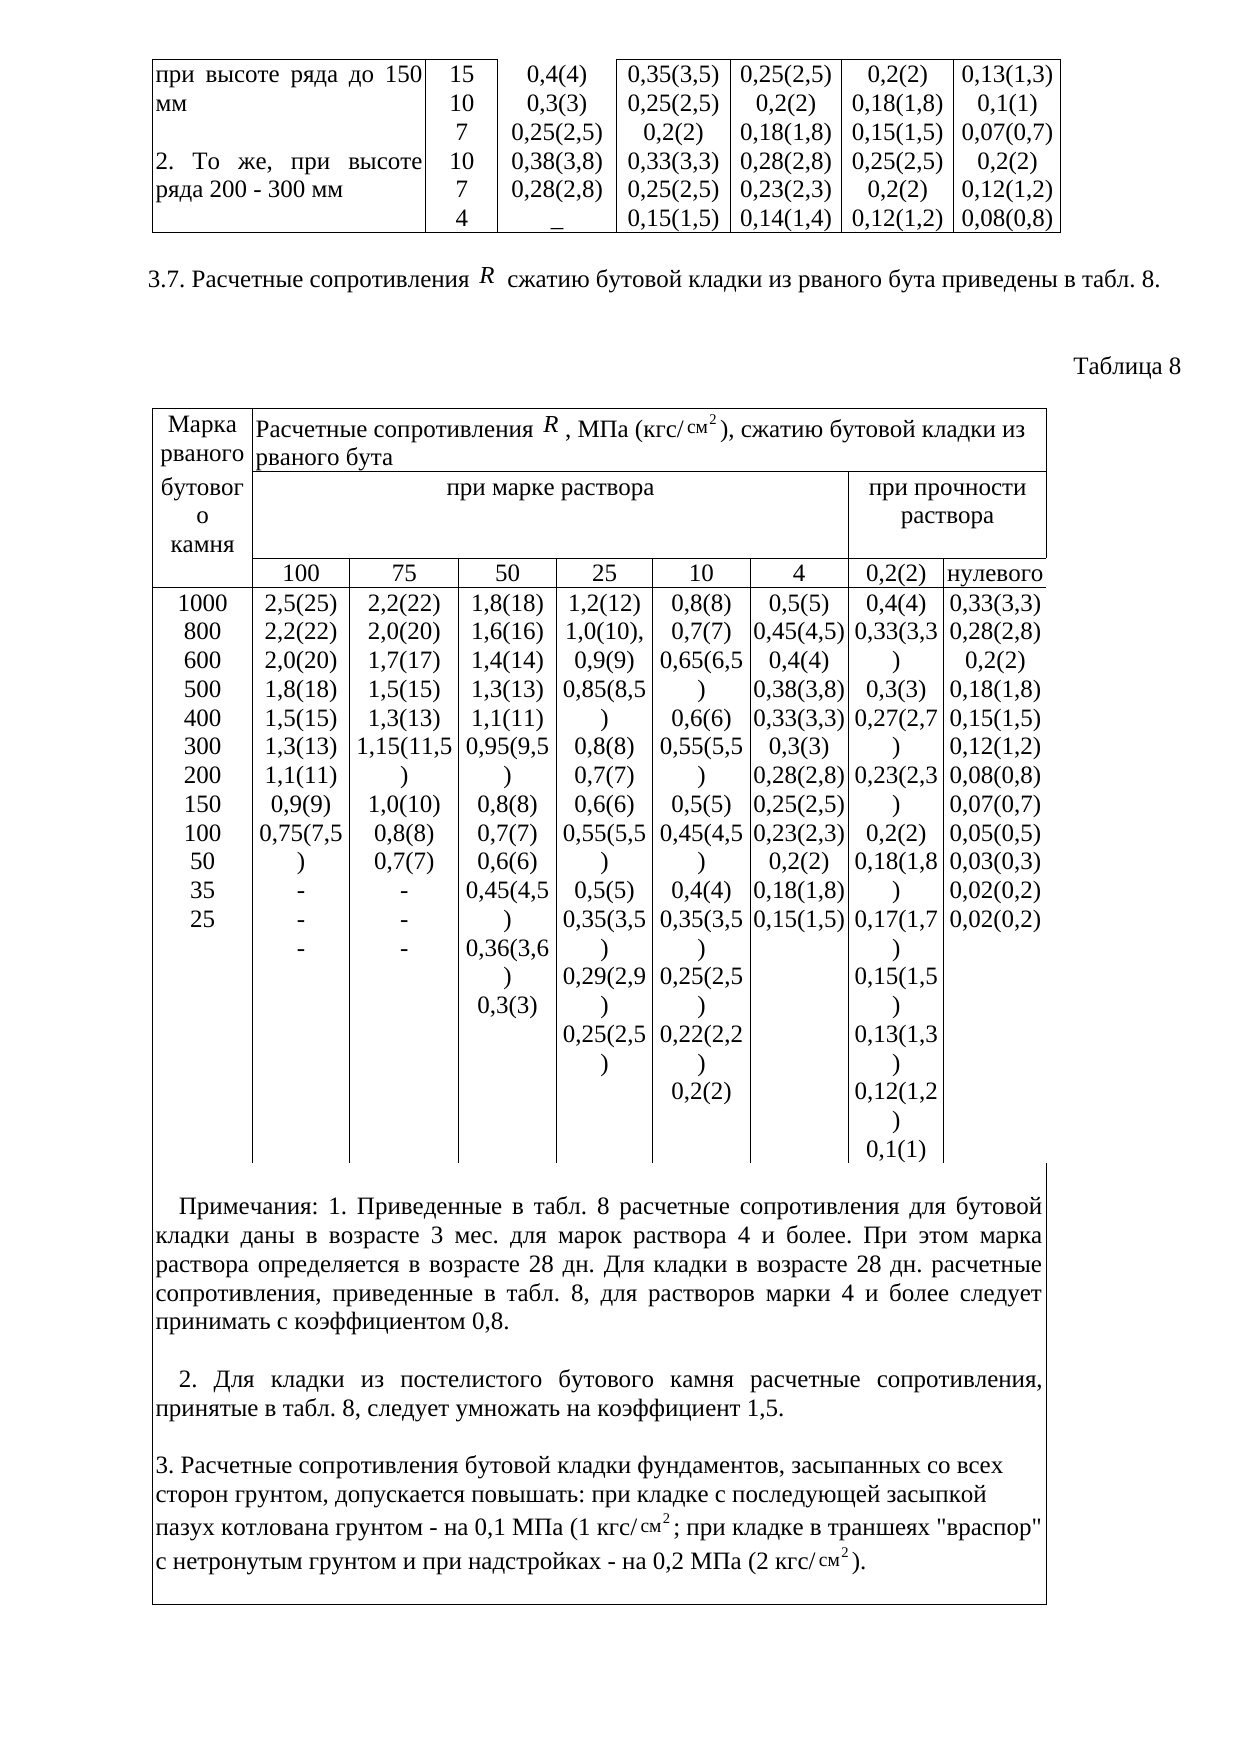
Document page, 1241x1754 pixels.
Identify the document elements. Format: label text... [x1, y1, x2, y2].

table_cell нулевого [944, 559, 1046, 587]
table_cell 0,33(3,3) 0,28(2,8) 0,2(2) 0,18(1,8) 0,15(1,5) 0,12(1,2) 0,08(0,8) 0,07(0,7) 0,05(0,5) 0,03(0,3) 0,02(0,2) 0,02(0,2) [944, 588, 1046, 1163]
table_cell 10 [653, 559, 750, 587]
table_cell 0,35(3,5) 0,25(2,5) 0,2(2) [617, 60, 730, 146]
table_cell 0,38(3,8) 0,28(2,8) _ [498, 146, 616, 232]
table_cell при высоте ряда до 150 мм [153, 60, 425, 146]
table_cell 15 10 7 [426, 60, 497, 146]
table_cell 75 [350, 559, 458, 587]
table_cell бутового камня [153, 471, 252, 558]
table_cell 0,13(1,3) 0,1(1) 0,07(0,7) [954, 60, 1060, 146]
table_cell 100 [253, 559, 349, 587]
table_cell 25 [557, 559, 652, 587]
table_cell 0,4(4) 0,33(3,3) 0,3(3) 0,27(2,7) 0,23(2,3) 0,2(2) 0,18(1,8) 0,17(1,7) 0,15(1,5) 0,13(1,3) 0,12(1,2) 0,1(1) [849, 588, 943, 1163]
table_cell 0,2(2) [849, 559, 943, 587]
table_cell 0,5(5) 0,45(4,5) 0,4(4) 0,38(3,8) 0,33(3,3) 0,3(3) 0,28(2,8) 0,25(2,5) 0,23(2,3) 0,2(2) 0,18(1,8) 0,15(1,5) [751, 588, 848, 1163]
table_cell 1,2(12) 1,0(10), 0,9(9) 0,85(8,5) 0,8(8) 0,7(7) 0,6(6) 0,55(5,5) 0,5(5) 0,35(3,5) 0,29(2,9) 0,25(2,5) [557, 588, 652, 1163]
table_cell 2,5(25) 2,2(22) 2,0(20) 1,8(18) 1,5(15) 1,3(13) 1,1(11) 0,9(9) 0,75(7,5) - - - [253, 588, 349, 1163]
table_header Расчетные сопротивления , МПа (кгс/), сжатию бутовой кладки из рваного бута [253, 409, 1046, 471]
table_cell 10 7 4 [426, 146, 497, 232]
table_cell [153, 558, 252, 587]
table_cell 2,2(22) 2,0(20) 1,7(17) 1,5(15) 1,3(13) 1,15(11,5) 1,0(10) 0,8(8) 0,7(7) - - - [350, 588, 458, 1163]
table_cell 0,33(3,3) 0,25(2,5) 0,15(1,5) [617, 146, 730, 232]
table_cell 0,2(2) 0,12(1,2) 0,08(0,8) [954, 146, 1060, 232]
table_cell при прочности раствора [849, 472, 1046, 558]
table_cell 0,8(8) 0,7(7) 0,65(6,5) 0,6(6) 0,55(5,5) 0,5(5) 0,45(4,5) 0,4(4) 0,35(3,5) 0,25(2,5) 0,22(2,2) 0,2(2) [653, 588, 750, 1163]
table_cell Примечания: 1. Приведенные в табл. 8 расчетные сопротивления для бутовой кладки даны в возрасте 3 мес. для марок раствора 4 и более. При этом марка раствора определяется в возрасте 28 дн. Для кладки в возрасте 28 дн. расчетные сопротивления, приведенные в табл. 8, для растворов марки 4 и более следует принимать с коэффициентом 0,8. 2. Для кладки из постелистого бутового камня расчетные сопротивления, принятые в табл. 8, следует умножать на коэффициент 1,5. 3. Расчетные сопротивления бутовой кладки фундаментов, засыпанных со всех сторон грунтом, допускается повышать: при кладке с последующей засыпкой пазух котлована грунтом - на 0,1 МПа (1 кгc/; при кладке в траншеях "враспор" с нетронутым грунтом и при надстройках - на 0,2 МПа (2 кгс/). [153, 1163, 1046, 1603]
table_cell 50 [459, 559, 556, 587]
text 3.7. Расчетные сопротивления сжатию бутовой кладки из рваного бута приведены в табл. 8. [148, 261, 1181, 293]
table_cell 1000 800 600 500 400 300 200 150 100 50 35 25 [153, 588, 252, 1163]
table_cell 1,8(18) 1,6(16) 1,4(14) 1,3(13) 1,1(11) 0,95(9,5) 0,8(8) 0,7(7) 0,6(6) 0,45(4,5) 0,36(3,6) 0,3(3) [459, 588, 556, 1163]
table_cell 0,25(2,5) 0,2(2) 0,12(1,2) [842, 146, 953, 232]
table_cell 4 [751, 559, 848, 587]
text Таблица 8 [148, 351, 1181, 379]
table_cell 0,4(4) 0,3(3) 0,25(2,5) [498, 59, 616, 146]
table_header #G0Марка рваного [153, 409, 252, 471]
table_cell 2. То же, при высоте ряда 200 - 300 мм [153, 146, 425, 232]
table_cell 0,2(2) 0,18(1,8) 0,15(1,5) [842, 60, 953, 146]
table_cell 0,28(2,8) 0,23(2,3) 0,14(1,4) [731, 146, 841, 232]
table_cell при марке раствора [253, 472, 848, 558]
table_cell 0,25(2,5) 0,2(2) 0,18(1,8) [731, 60, 841, 146]
